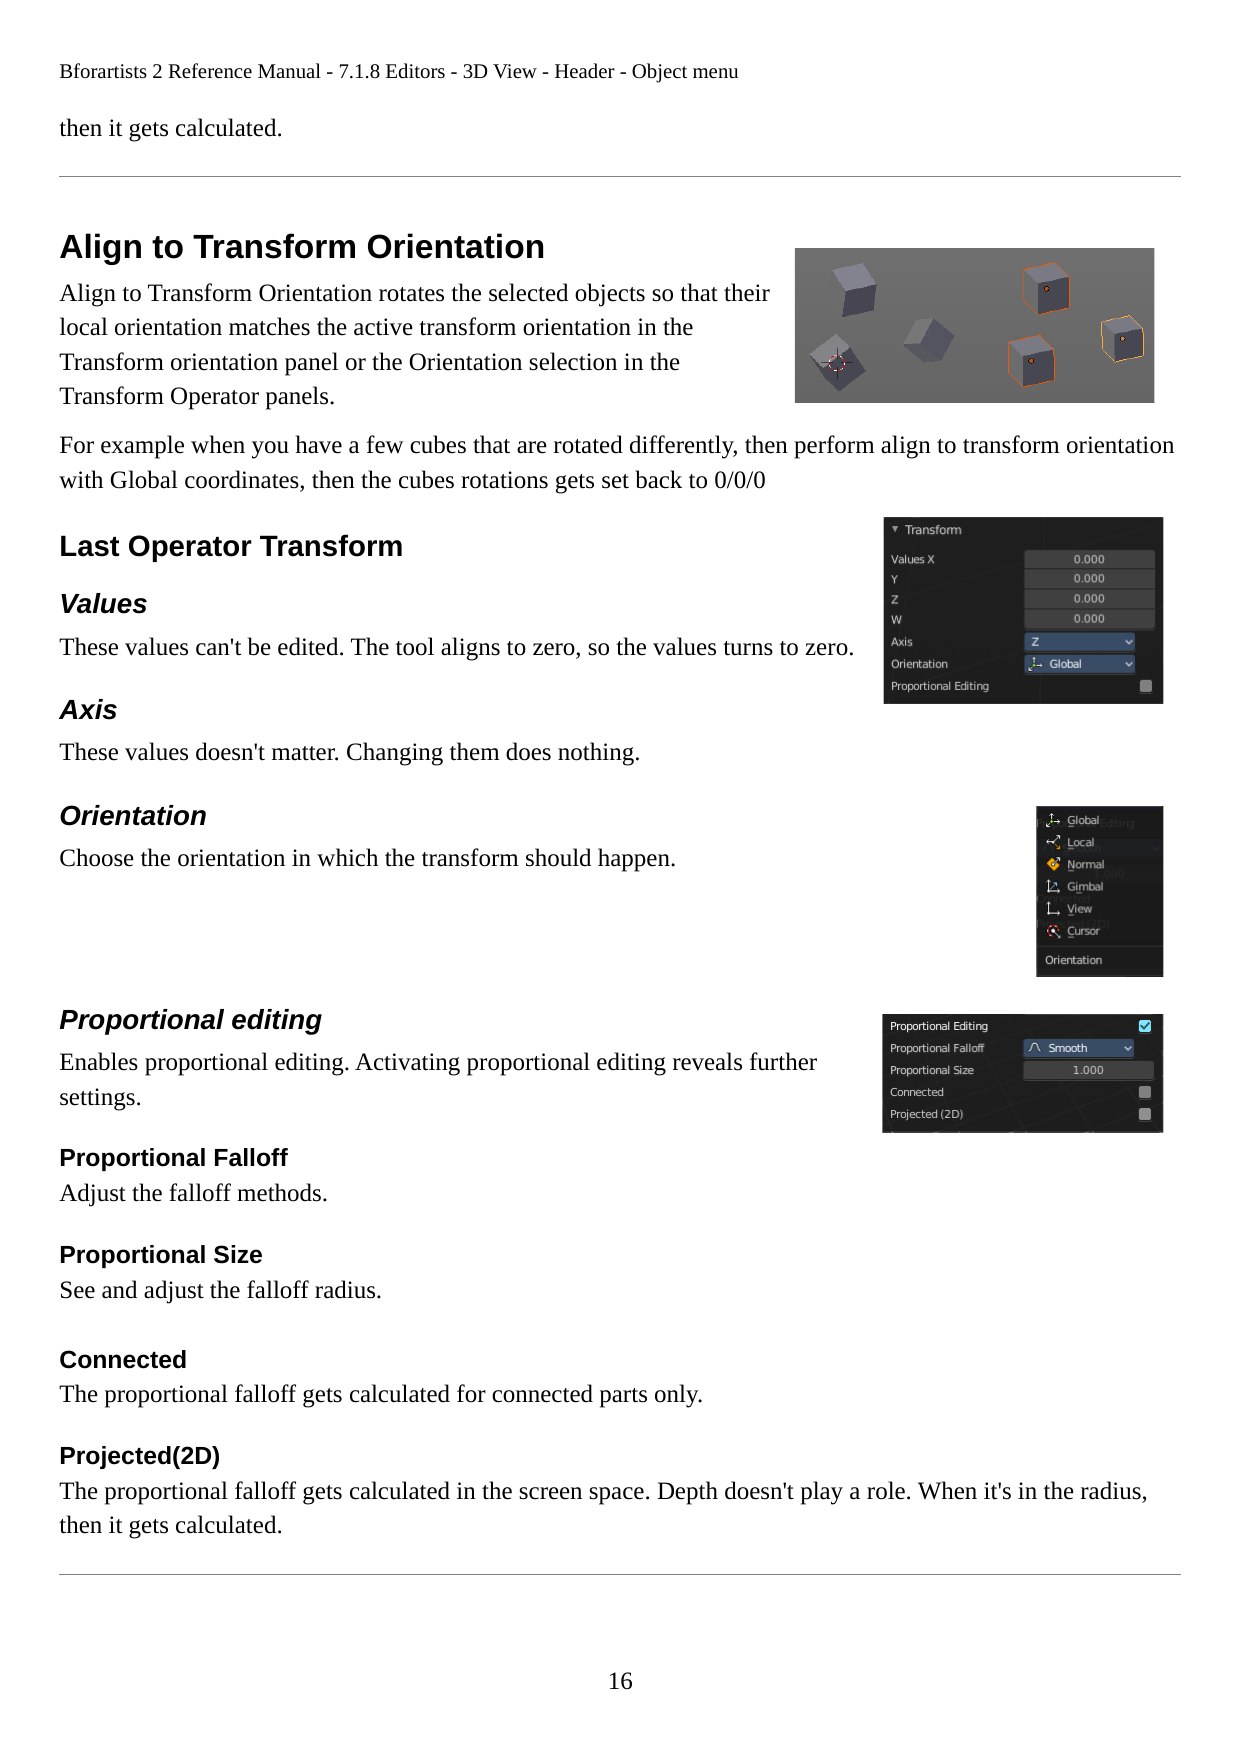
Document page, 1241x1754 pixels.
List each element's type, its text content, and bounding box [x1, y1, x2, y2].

text then it gets calculated. [59, 113, 1181, 141]
text See and adjust the falloff radius. [59, 1275, 1181, 1303]
text The proportional falloff gets calculated in the screen space. Depth doesn't play a role. When it's in the radius, then it gets calculated. [59, 1476, 1181, 1539]
subtitle Axis [59, 693, 1181, 725]
subtitle Last Operator Transform [59, 528, 883, 562]
subtitle [1164, 587, 1181, 619]
subtitle [1164, 528, 1181, 562]
subtitle Proportional editing [59, 1003, 1181, 1035]
picture [1036, 806, 1164, 977]
subtitle Values [59, 587, 883, 619]
text Enables proportional editing. Activating proportional editing reveals further settings. [59, 1047, 882, 1111]
subtitle Proportional Size [59, 1240, 1181, 1268]
subtitle Proportional Falloff [59, 1143, 1181, 1172]
text Choose the orientation in which the transform should happen. [59, 843, 1036, 872]
text For example when you have a few cubes that are rotated differently, then perform align to transform orientation with Global coordinates, then the cubes rotations gets set back to 0/0/0 [59, 430, 1181, 493]
text Adjust the falloff methods. [59, 1178, 1181, 1207]
text The proportional falloff gets calculated for connected parts only. [59, 1379, 1181, 1408]
text These values doesn't matter. Changing them does nothing. [59, 737, 1181, 766]
subtitle Connected [59, 1345, 1181, 1373]
text These values can't be edited. The tool aligns to zero, so the values turns to zero. [59, 632, 883, 660]
subtitle Projected(2D) [59, 1441, 1181, 1469]
subtitle Orientation [59, 799, 1181, 831]
subtitle Align to Transform Orientation [59, 227, 1181, 265]
picture [882, 1014, 1164, 1133]
picture [794, 248, 1155, 403]
picture [883, 517, 1164, 704]
text Align to Transform Orientation rotates the selected objects so that their local orientation matches the active transform orientation in the Transform orientation panel or the Orientation selection in the Transform Operator panels. [59, 278, 1181, 410]
